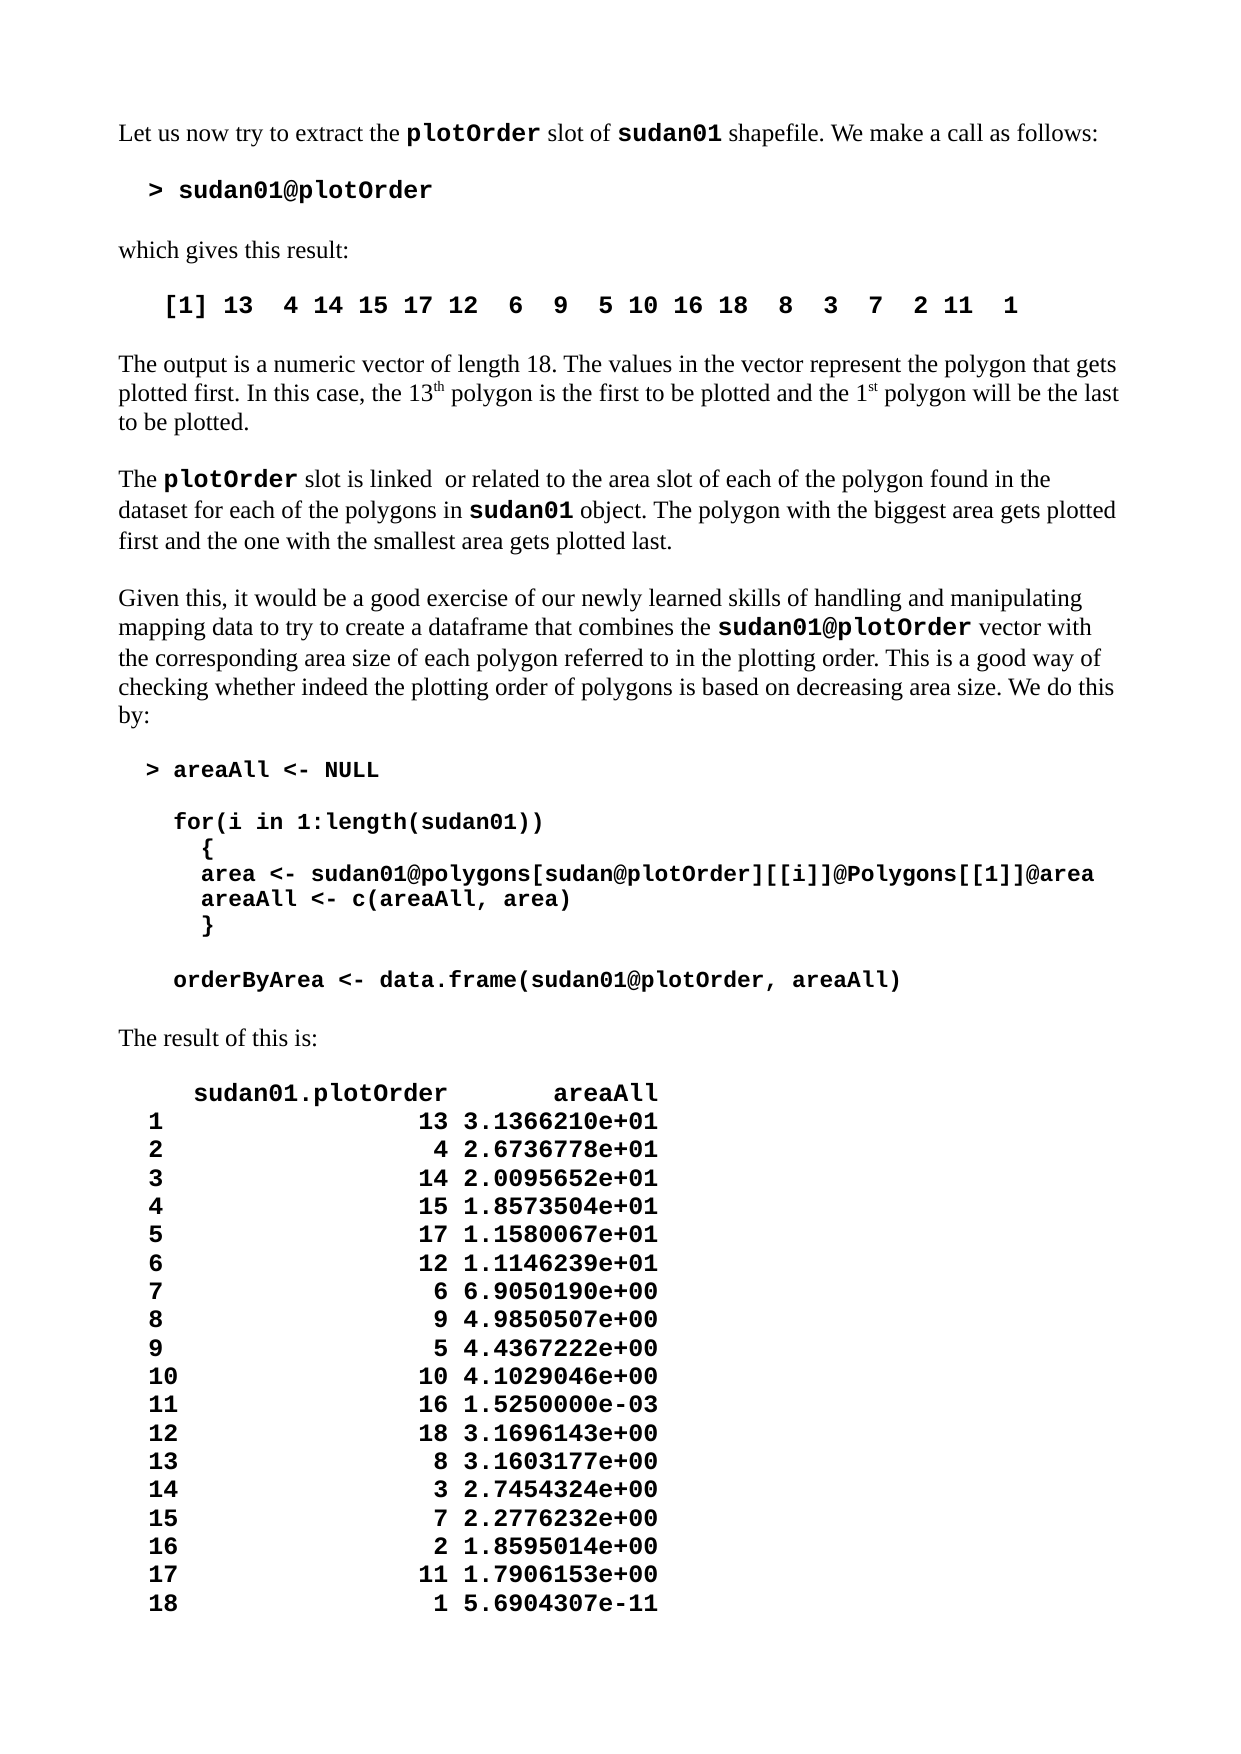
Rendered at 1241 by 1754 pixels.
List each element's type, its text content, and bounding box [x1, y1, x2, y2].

text > sudan01@plotOrder [118, 178, 1122, 206]
text for(i in 1:length(sudan01)) [118, 810, 1122, 836]
text 18 1 5.6904307e-11 [118, 1590, 1122, 1618]
text sudan01.plotOrder areaAll [118, 1080, 1122, 1108]
text 17 11 1.7906153e+00 [118, 1562, 1122, 1590]
text 4 15 1.8573504e+01 [118, 1193, 1122, 1222]
text { [118, 836, 1122, 862]
text 14 3 2.7454324e+00 [118, 1477, 1122, 1505]
text 2 4 2.6736778e+01 [118, 1137, 1122, 1165]
text 5 17 1.1580067e+01 [118, 1222, 1122, 1250]
text 7 6 6.9050190e+00 [118, 1278, 1122, 1307]
text which gives this result: [118, 235, 1122, 263]
text 1 13 3.1366210e+01 [118, 1108, 1122, 1137]
text area <- sudan01@polygons[sudan@plotOrder][[i]]@Polygons[[1]]@area [118, 862, 1122, 888]
text Let us now try to extract the plotOrder slot of sudan01 shapefile. We make a call as follows: [118, 118, 1122, 149]
text 12 18 3.1696143e+00 [118, 1420, 1122, 1448]
text orderByArea <- data.frame(sudan01@plotOrder, areaAll) [118, 968, 1122, 994]
text areaAll <- c(areaAll, area) [118, 888, 1122, 914]
text > areaAll <- NULL [118, 758, 1122, 784]
text 11 16 1.5250000e-03 [118, 1392, 1122, 1420]
text The plotOrder slot is linked or related to the area slot of each of the polygon found in the dataset for each of the polygons in sudan01 object. The polygon with the biggest area gets plotted first and the one with the smallest area gets plotted last. [118, 464, 1122, 555]
text Given this, it would be a good exercise of our newly learned skills of handling and manipulating mapping data to try to create a dataframe that combines the sudan01@plotOrder vector with the corresponding area size of each polygon referred to in the plotting order. This is a good way of checking whether indeed the plotting order of polygons is based on decreasing area size. We do this by: [118, 583, 1122, 729]
text [1] 13 4 14 15 17 12 6 9 5 10 16 18 8 3 7 2 11 1 [118, 292, 1122, 321]
text 15 7 2.2776232e+00 [118, 1505, 1122, 1533]
text 3 14 2.0095652e+01 [118, 1165, 1122, 1193]
text 9 5 4.4367222e+00 [118, 1335, 1122, 1363]
text 16 2 1.8595014e+00 [118, 1533, 1122, 1562]
text } [118, 914, 1122, 940]
text The output is a numeric vector of length 18. The values in the vector represent the polygon that gets plotted first. In this case, the 13th polygon is the first to be plotted and the 1st polygon will be the last to be plotted. [118, 349, 1122, 436]
text The result of this is: [118, 1023, 1122, 1051]
text 10 10 4.1029046e+00 [118, 1363, 1122, 1392]
text 6 12 1.1146239e+01 [118, 1250, 1122, 1278]
text 13 8 3.1603177e+00 [118, 1448, 1122, 1477]
text 8 9 4.9850507e+00 [118, 1307, 1122, 1335]
